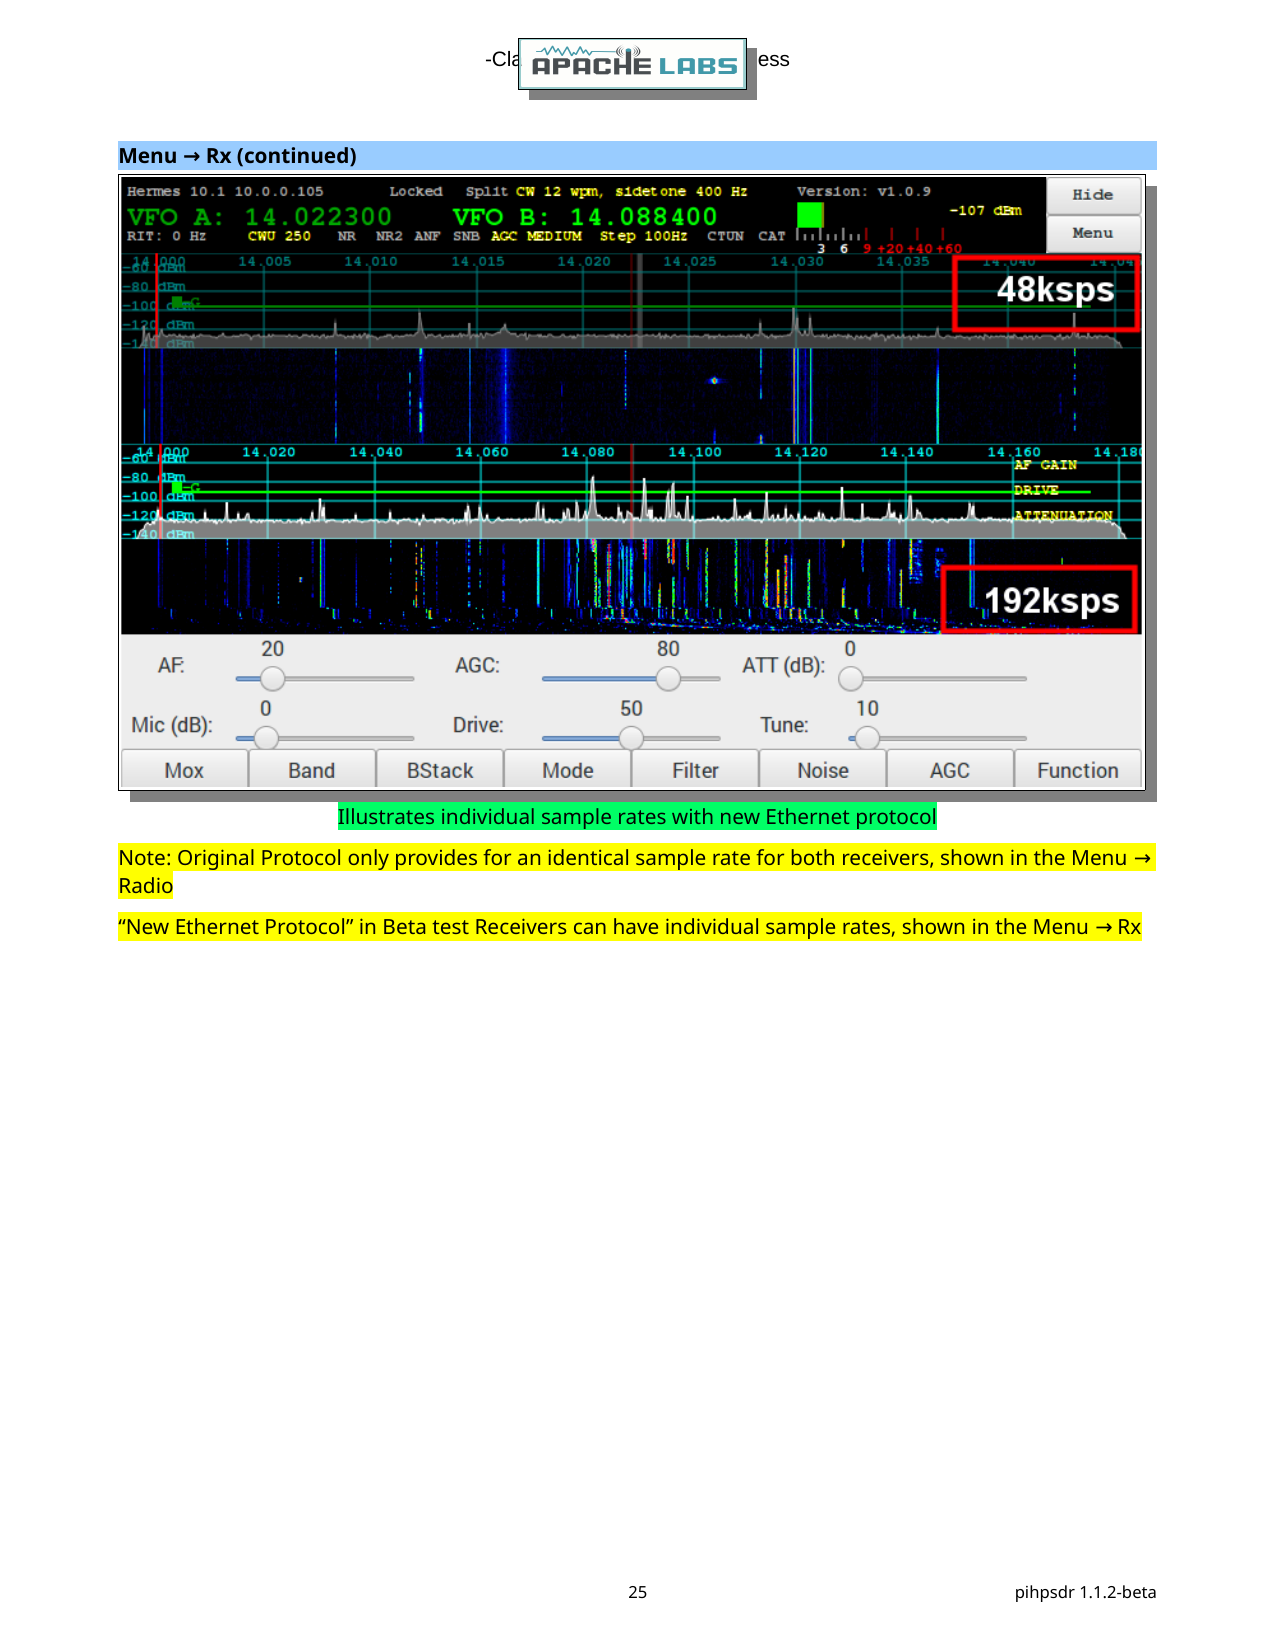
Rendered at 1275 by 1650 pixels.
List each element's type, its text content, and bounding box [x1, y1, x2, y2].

subtitle Menu → Rx (continued) [118, 141, 1157, 170]
text Note: Original Protocol only provides for an identical sample rate for both receivers, shown in the Menu → Radio [118, 843, 1157, 899]
text Illustrates individual sample rates with new Ethernet protocol [118, 791, 1157, 830]
text [118, 170, 1157, 186]
text “New Ethernet Protocol” in Beta test Receivers can have individual sample rates, shown in the Menu → Rx [118, 912, 1157, 941]
picture [521, 40, 744, 87]
picture [121, 177, 1142, 787]
